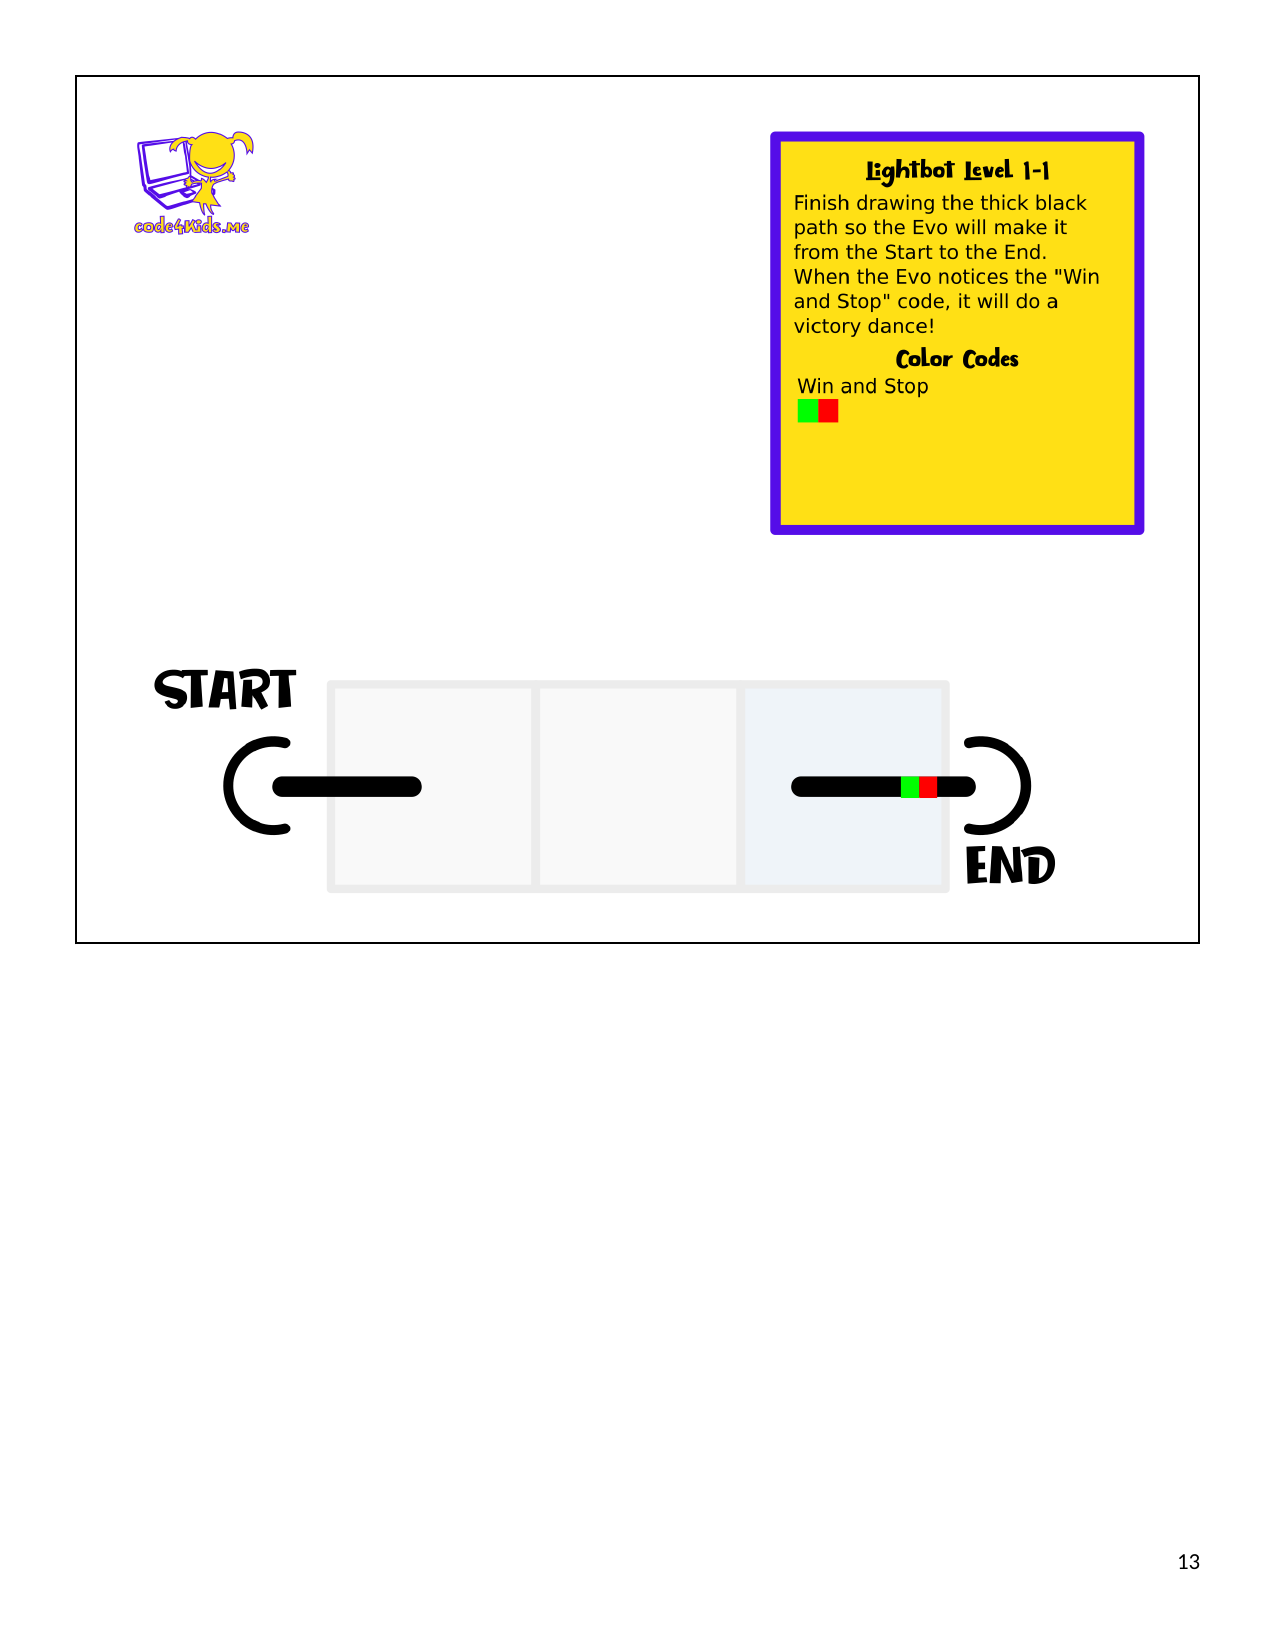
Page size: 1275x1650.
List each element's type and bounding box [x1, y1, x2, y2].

picture [80, 80, 1195, 940]
